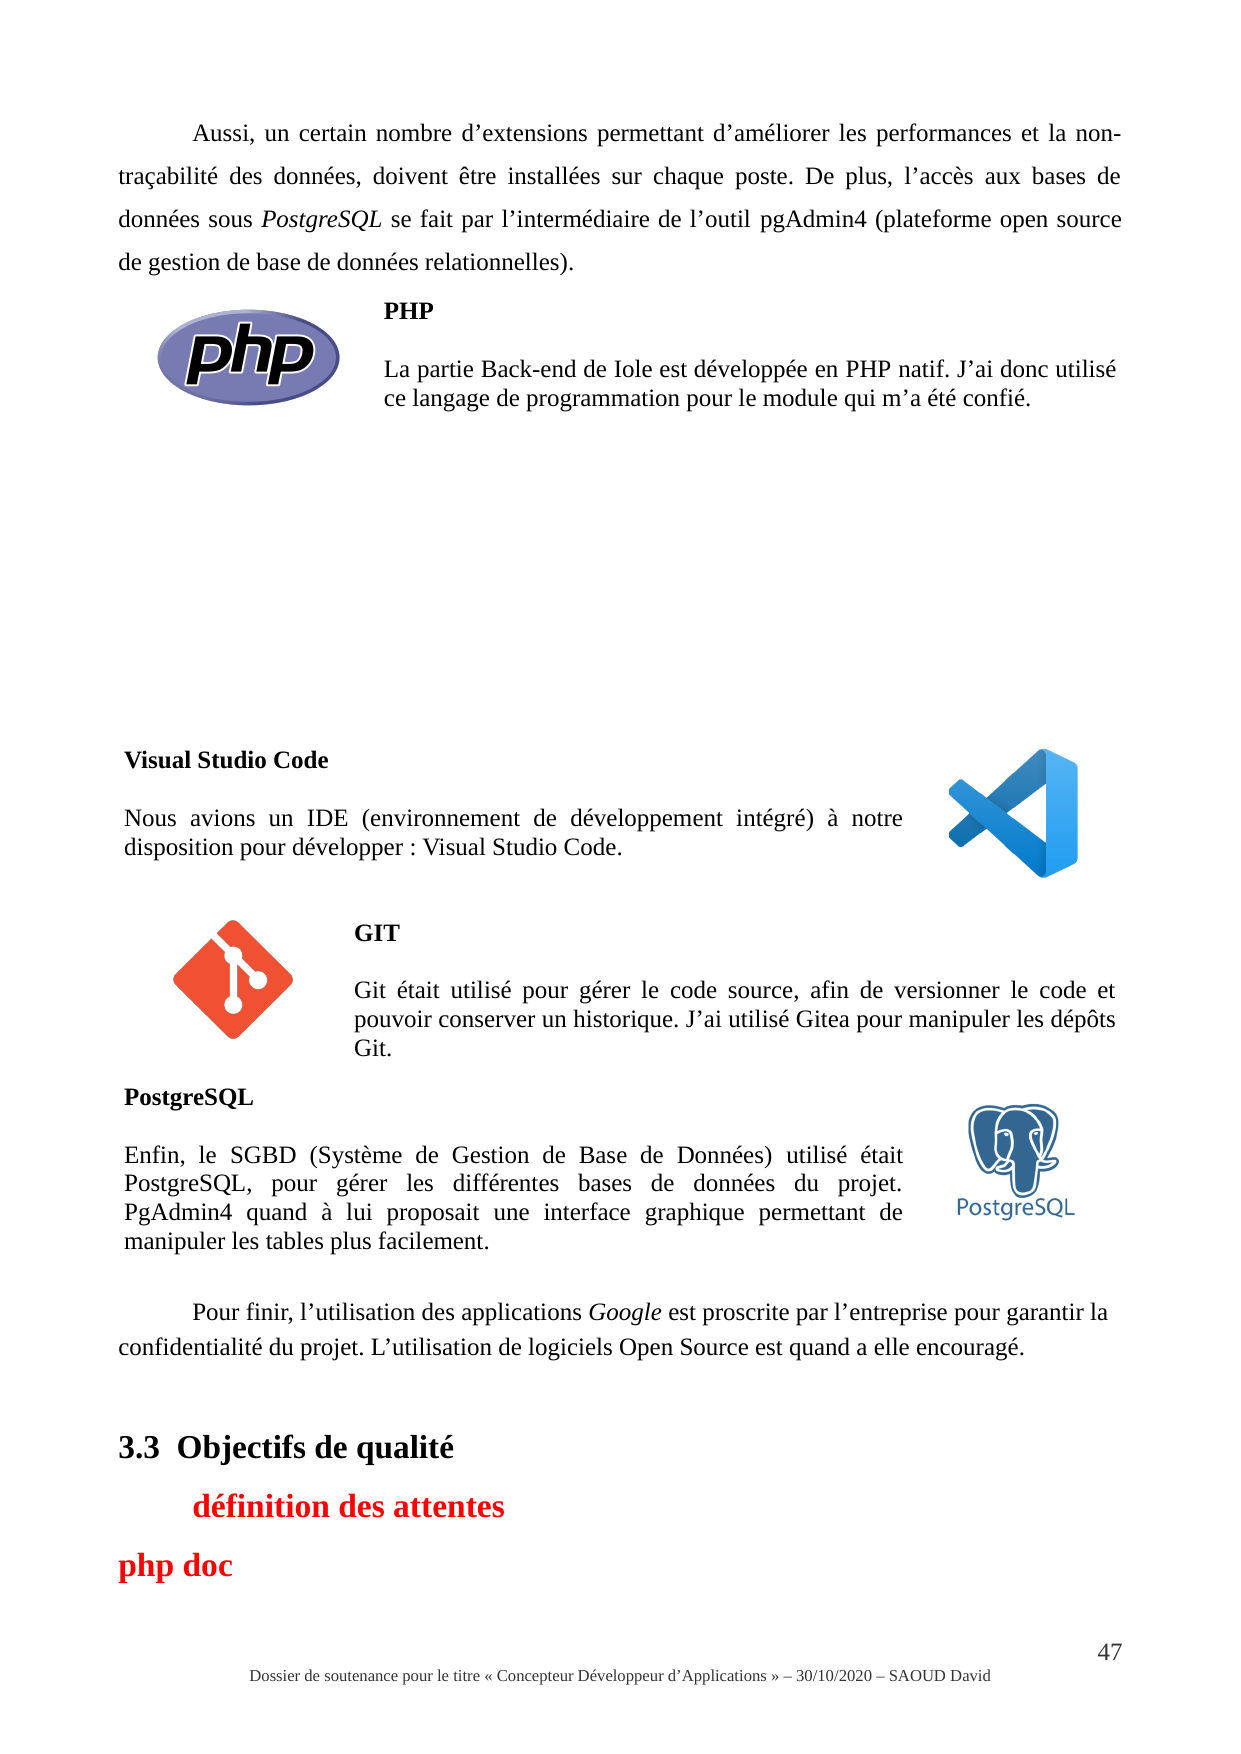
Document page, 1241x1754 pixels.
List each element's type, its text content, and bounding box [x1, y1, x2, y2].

text Pour finir, l’utilisation des applications Google est proscrite par l’entreprise pour garantir la confidentialité du projet. L’utilisation de logiciels Open Source est quand a elle encouragé. [118, 1289, 1122, 1361]
table_header PostgreSQL Enfin, le SGBD (Système de Gestion de Base de Données) utilisé était PostgreSQL, pour gérer les différentes bases de données du projet. PgAdmin4 quand à lui proposait une interface graphique permettant de manipuler les tables plus facilement. [118, 1077, 909, 1261]
table_header [118, 291, 378, 456]
text 3.3 Objectifs de qualité [118, 1427, 1122, 1466]
table_header [118, 912, 348, 1077]
picture [155, 307, 342, 408]
table_header Visual Studio Code Nous avions un IDE (environnement de développement intégré) à notre disposition pour développer : Visual Studio Code. [118, 740, 909, 912]
picture [948, 748, 1078, 878]
picture [171, 917, 296, 1042]
table_header GIT Git était utilisé pour gérer le code source, afin de versionner le code et pouvoir conserver un historique. J’ai utilisé Gitea pour manipuler les dépôts Git. [348, 912, 1122, 1077]
table_header PHP La partie Back-end de Iole est développée en PHP natif. J’ai donc utilisé ce langage de programmation pour le module qui m’a été confié. [378, 291, 1122, 456]
text Aussi, un certain nombre d’extensions permettant d’améliorer les performances et la non-traçabilité des données, doivent être installées sur chaque poste. De plus, l’accès aux bases de données sous PostgreSQL se fait par l’intermédiaire de l’outil pgAdmin4 (plateforme open source de gestion de base de données relationnelles). [118, 118, 1122, 276]
table_header [909, 1077, 1122, 1261]
picture [955, 1100, 1077, 1222]
table_header [909, 740, 1122, 912]
text php doc [118, 1545, 1122, 1584]
text définition des attentes [118, 1486, 1122, 1525]
